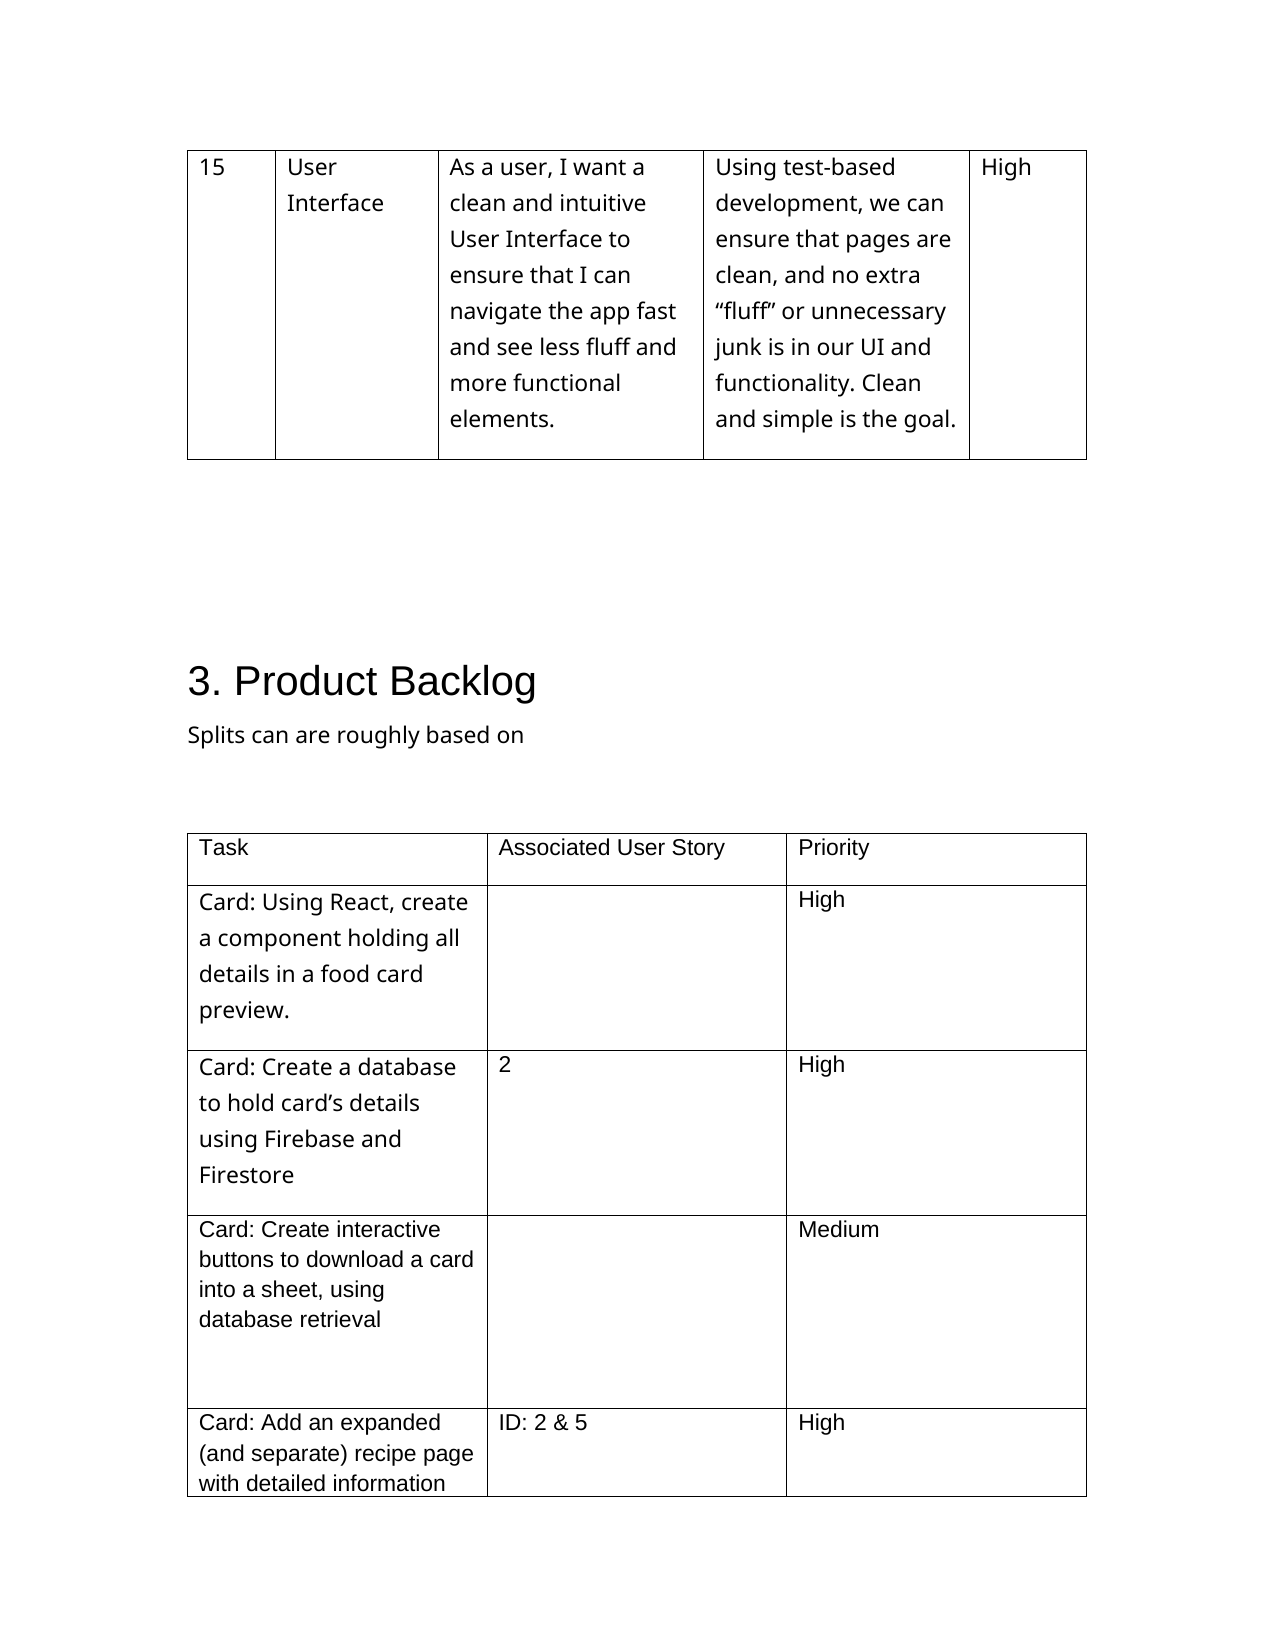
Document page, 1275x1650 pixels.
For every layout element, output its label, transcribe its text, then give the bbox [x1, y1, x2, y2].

table_cell [488, 886, 786, 1050]
table_header Task [188, 834, 487, 885]
table_cell [488, 1216, 786, 1408]
table_header Associated User Story [488, 834, 786, 885]
table_cell Card: Create a database to hold card’s details using Firebase and Firestore [188, 1051, 487, 1214]
table_cell High [787, 1051, 1086, 1214]
table_cell 15 [188, 151, 275, 458]
table_cell High [787, 886, 1086, 1050]
table_cell Medium [787, 1216, 1086, 1408]
table_cell High [970, 151, 1086, 458]
table_cell 2 [488, 1051, 786, 1214]
table_cell Card: Using React, create a component holding all details in a food card preview. [188, 886, 487, 1050]
table_cell High [787, 1409, 1086, 1496]
text Splits can are roughly based on [187, 719, 1087, 751]
table_cell Card: Create interactive buttons to download a card into a sheet, using database retrieval [188, 1216, 487, 1408]
table_header Priority [787, 834, 1086, 885]
table_cell ID: 2 & 5 [488, 1409, 786, 1496]
table_cell Using test-based development, we can ensure that pages are clean, and no extra “fluff” or unnecessary junk is in our UI and functionality. Clean and simple is the goal. [704, 151, 969, 458]
table_cell As a user, I want a clean and intuitive User Interface to ensure that I can navigate the app fast and see less fluff and more functional elements. [439, 151, 703, 458]
table_cell Card: Add an expanded (and separate) recipe page with detailed information [188, 1409, 487, 1496]
subtitle 3. Product Backlog [187, 656, 1087, 704]
table_cell User Interface [276, 151, 438, 458]
